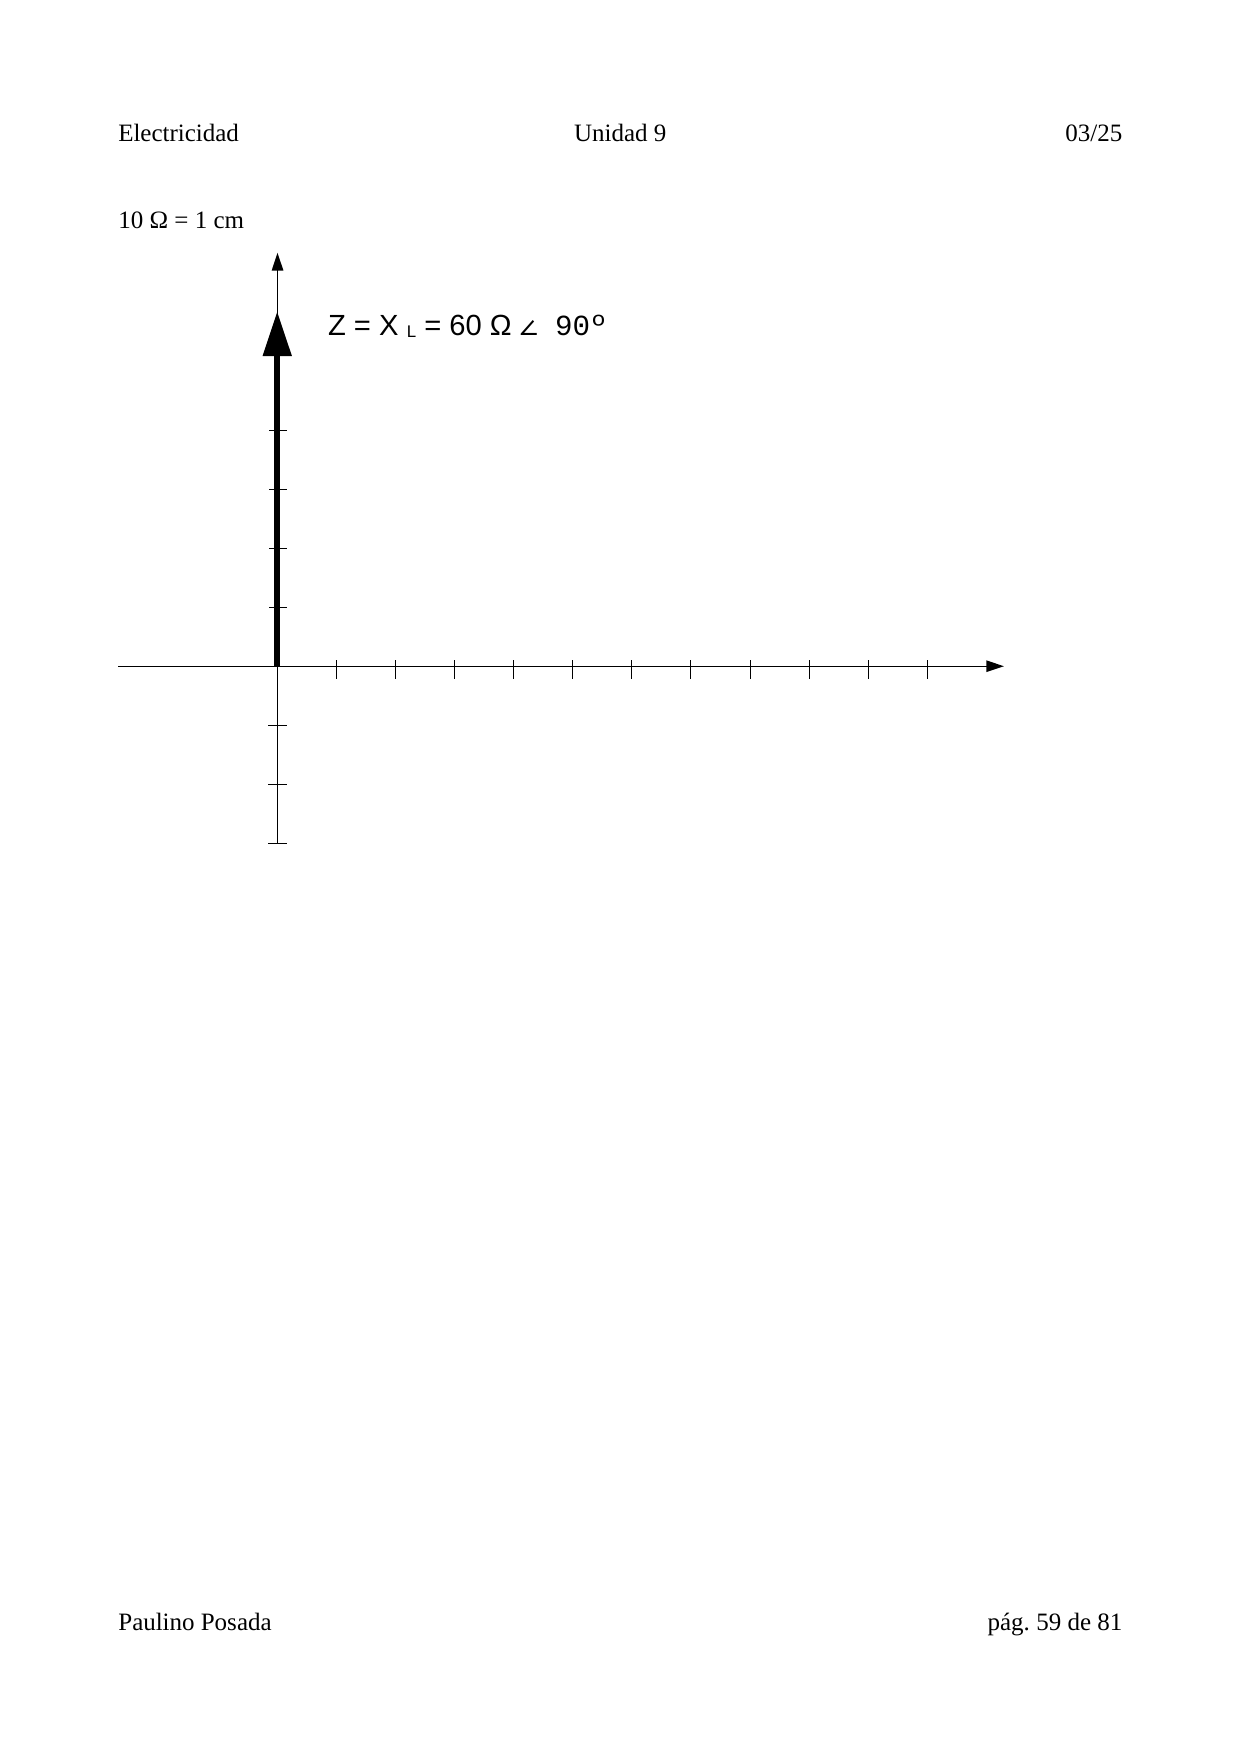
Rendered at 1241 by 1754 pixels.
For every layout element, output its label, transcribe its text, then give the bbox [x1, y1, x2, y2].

text 10 Ω = 1 cm [118, 205, 1122, 234]
